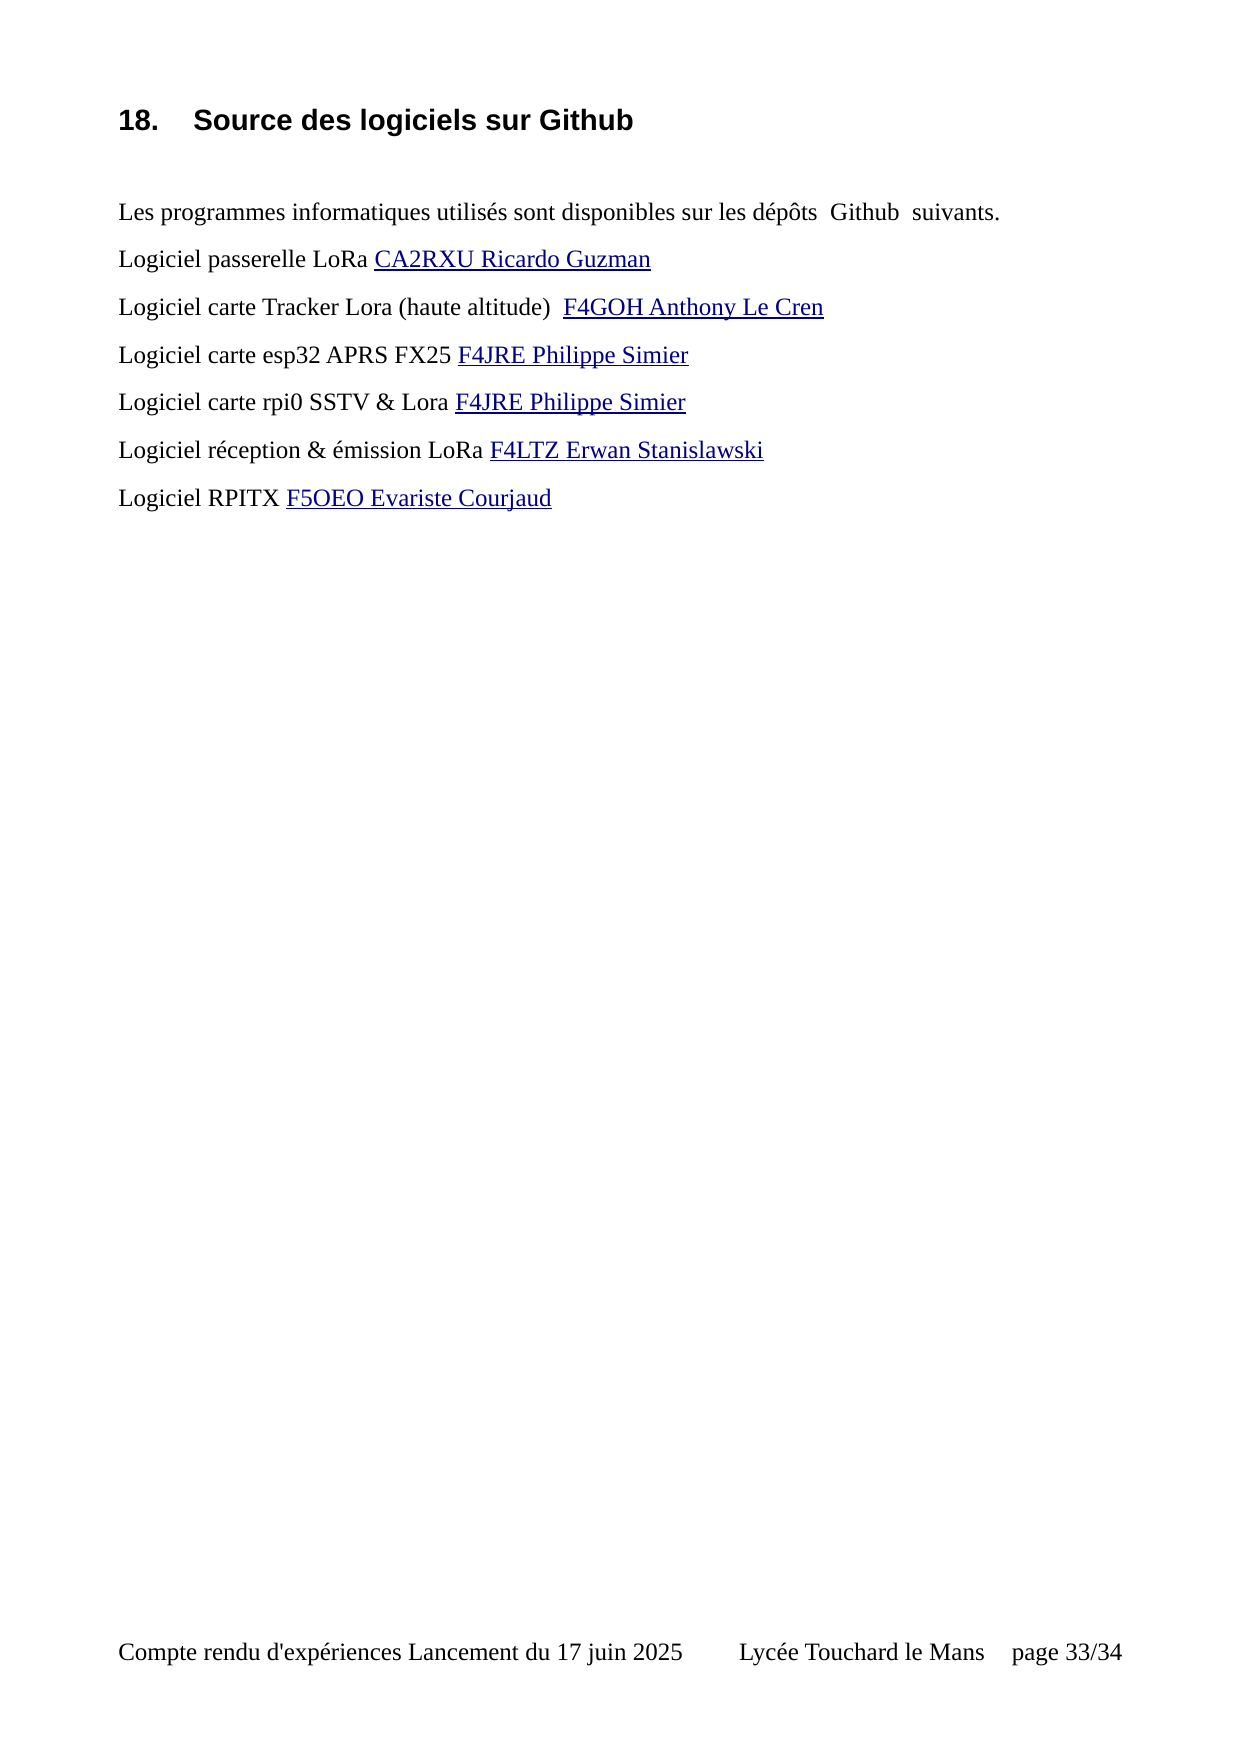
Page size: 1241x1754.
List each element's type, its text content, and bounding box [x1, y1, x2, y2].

text Logiciel carte rpi0 SSTV & Lora F4JRE Philippe Simier [118, 387, 1122, 416]
text Logiciel carte Tracker Lora (haute altitude) F4GOH Anthony Le Cren [118, 292, 1122, 321]
text Logiciel réception & émission LoRa F4LTZ Erwan Stanislawski [118, 435, 1122, 464]
subtitle Source des logiciels sur Github [118, 103, 1122, 137]
text Logiciel carte esp32 APRS FX25 F4JRE Philippe Simier [118, 340, 1122, 368]
text Les programmes informatiques utilisés sont disponibles sur les dépôts Github suivants. [118, 197, 1122, 226]
text Logiciel passerelle LoRa CA2RXU Ricardo Guzman [118, 244, 1122, 273]
text Logiciel RPITX F5OEO Evariste Courjaud [118, 483, 1122, 511]
